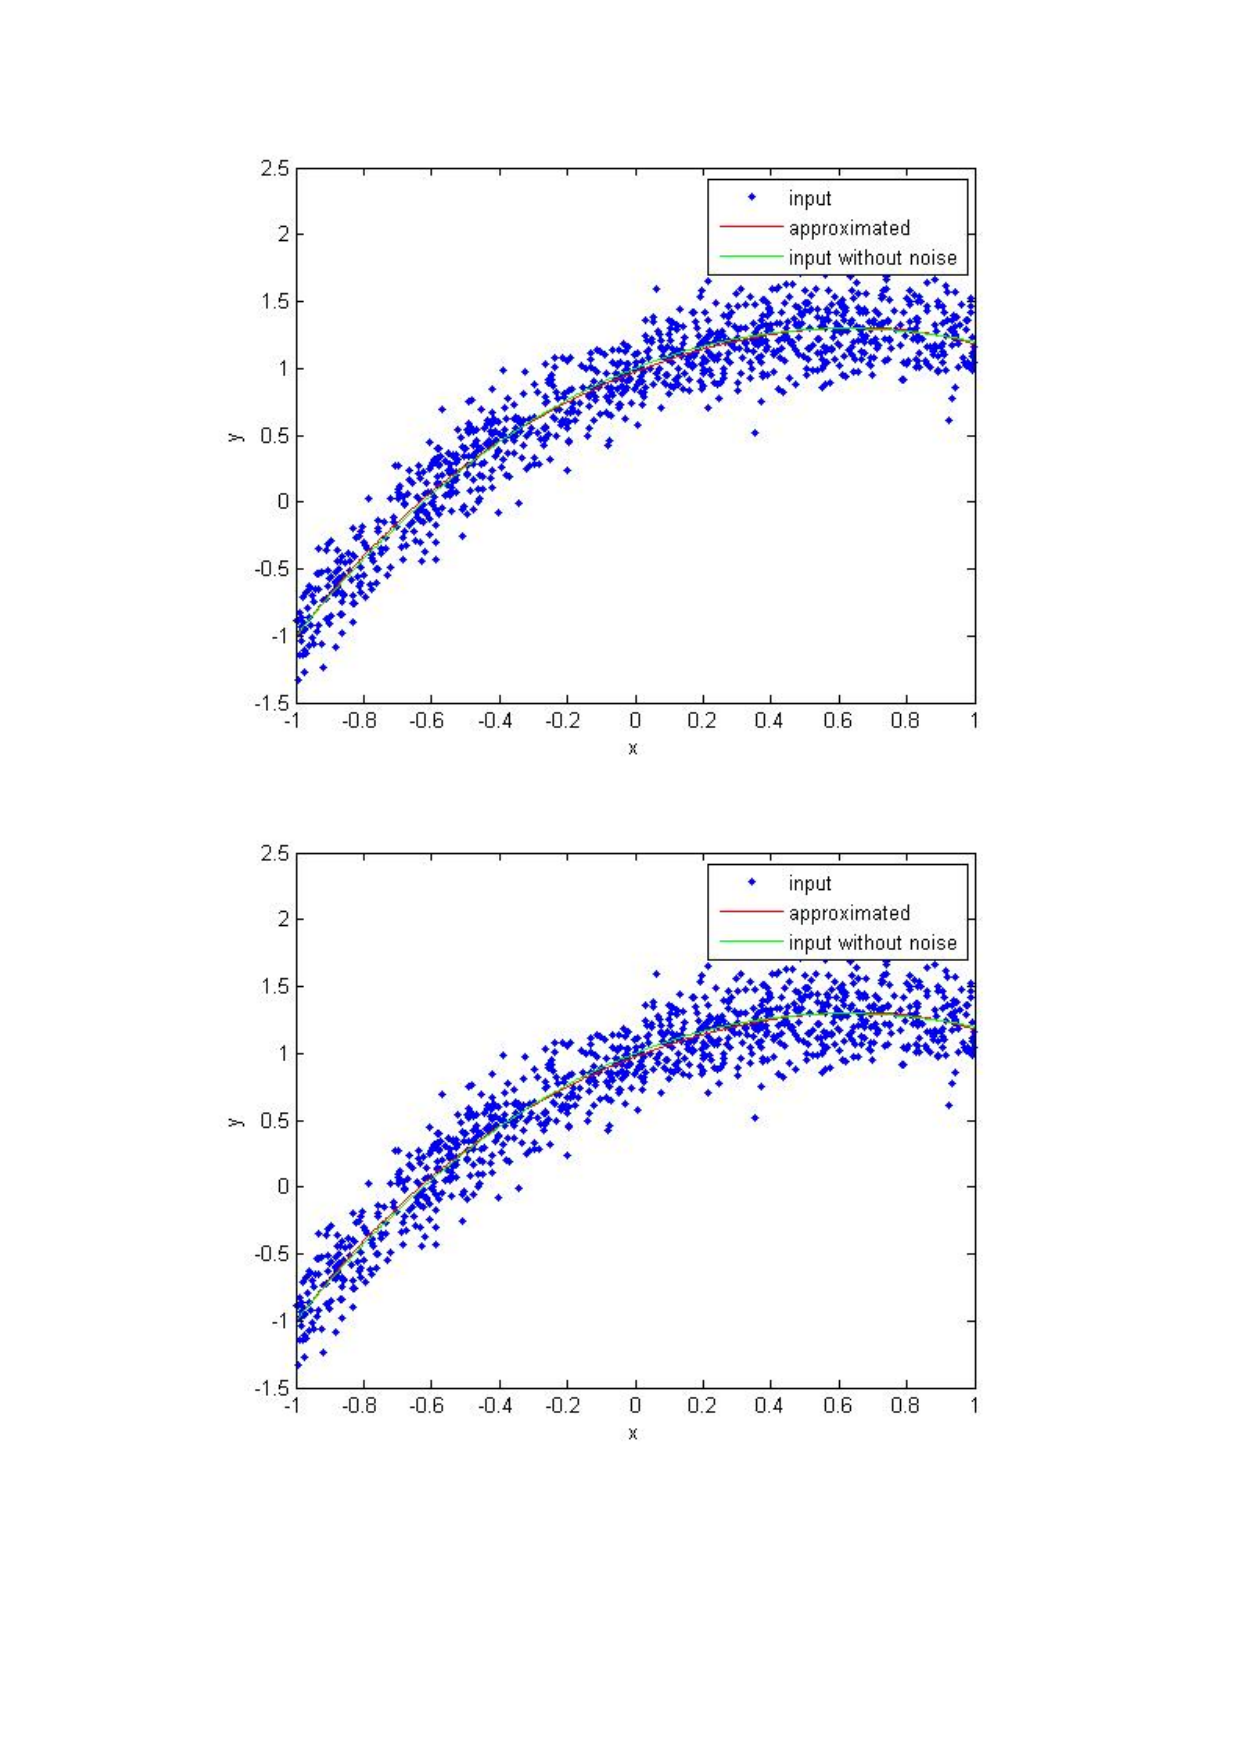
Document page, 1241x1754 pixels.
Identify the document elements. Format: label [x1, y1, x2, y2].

picture [182, 803, 1058, 1460]
picture [182, 118, 1058, 775]
